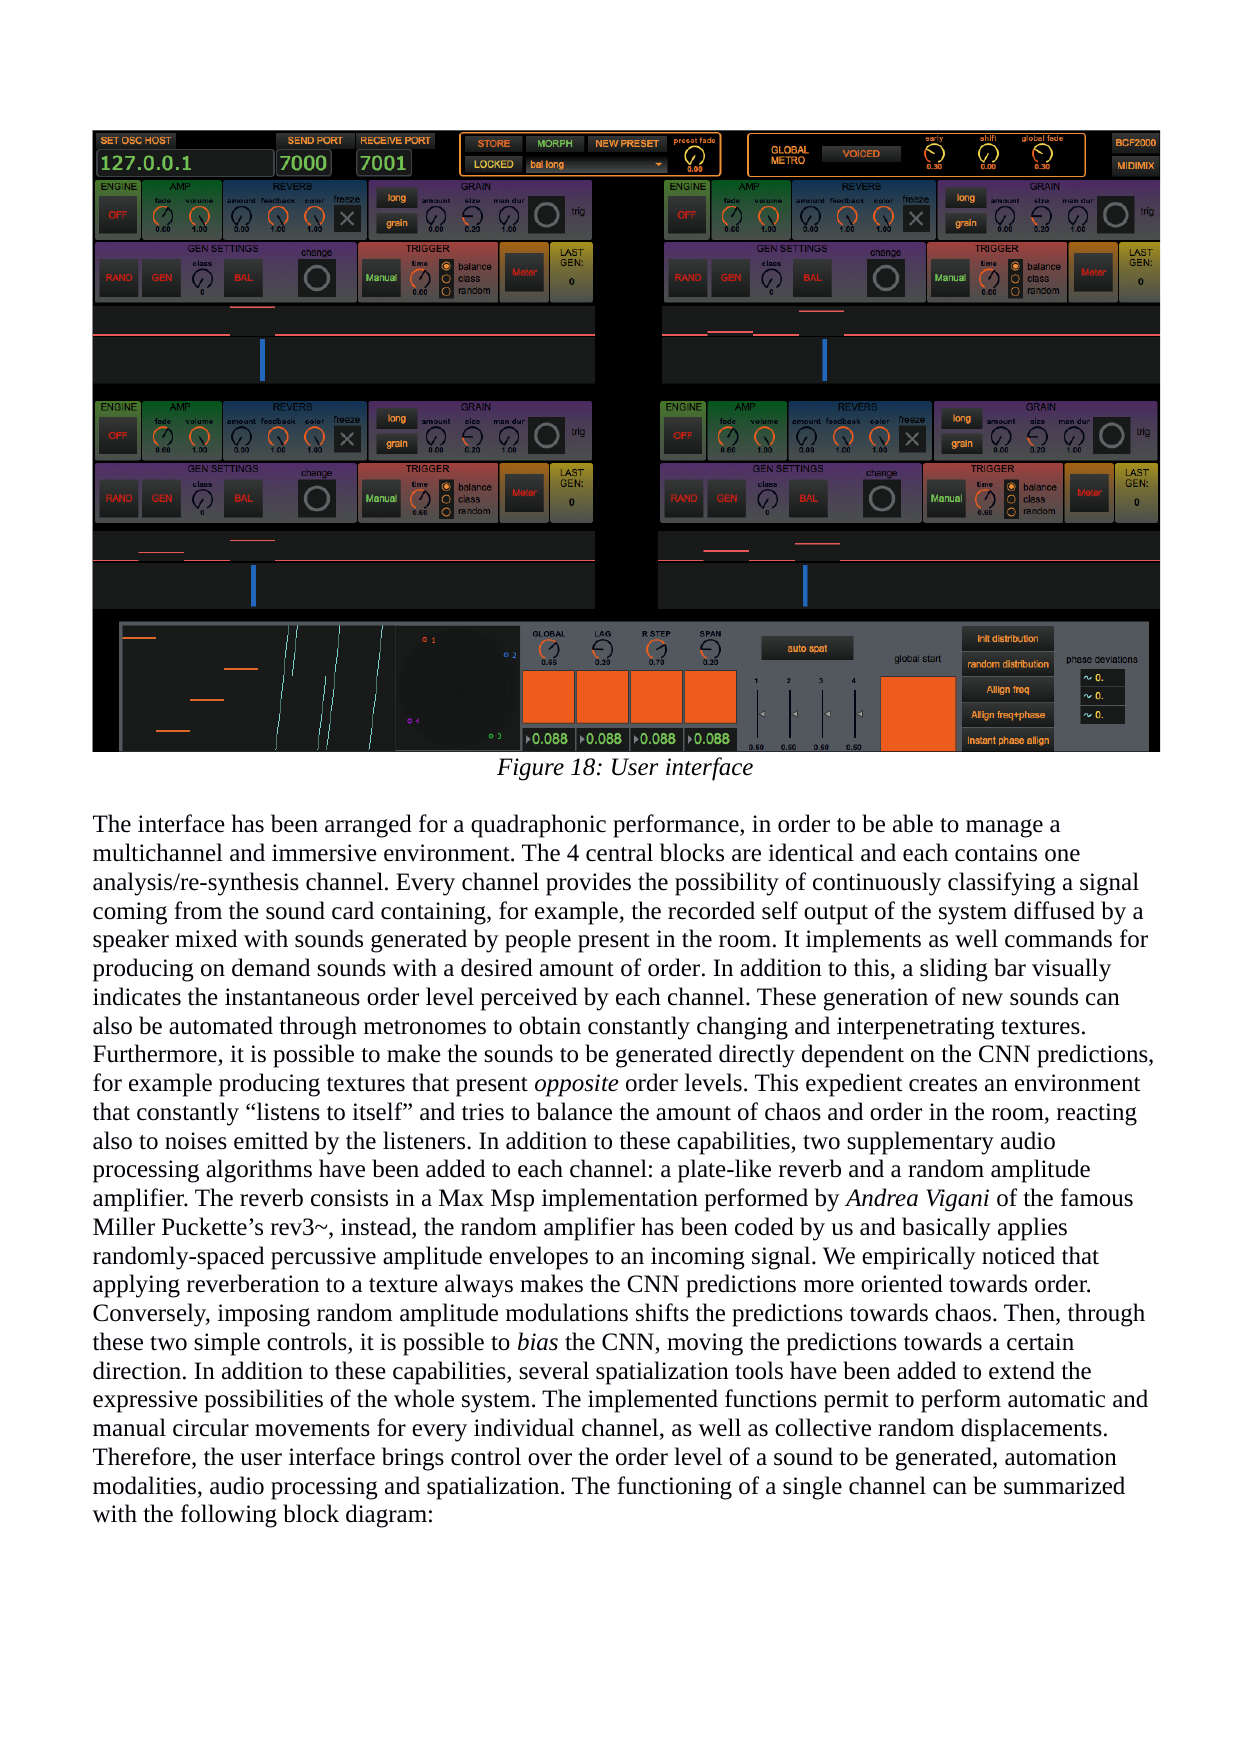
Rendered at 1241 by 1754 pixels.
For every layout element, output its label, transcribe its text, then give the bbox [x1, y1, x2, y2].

picture [92, 130, 1161, 752]
text Figure 18: User interface [92, 752, 1160, 781]
text The interface has been arranged for a quadraphonic performance, in order to be able to manage a multichannel and immersive environment. The 4 central blocks are identical and each contains one analysis/re-synthesis channel. Every channel provides the possibility of continuously classifying a signal coming from the sound card containing, for example, the recorded self output of the system diffused by a speaker mixed with sounds generated by people present in the room. It implements as well commands for producing on demand sounds with a desired amount of order. In addition to this, a sliding bar visually indicates the instantaneous order level perceived by each channel. These generation of new sounds can also be automated through metronomes to obtain constantly changing and interpenetrating textures. Furthermore, it is possible to make the sounds to be generated directly dependent on the CNN predictions, for example producing textures that present opposite order levels. This expedient creates an environment that constantly “listens to itself” and tries to balance the amount of chaos and order in the room, reacting also to noises emitted by the listeners. In addition to these capabilities, two supplementary audio processing algorithms have been added to each channel: a plate-like reverb and a random amplitude amplifier. The reverb consists in a Max Msp implementation performed by Andrea Vigani of the famous Miller Puckette’s rev3~, instead, the random amplifier has been coded by us and basically applies randomly-spaced percussive amplitude envelopes to an incoming signal. We empirically noticed that applying reverberation to a texture always makes the CNN predictions more oriented towards order. Conversely, imposing random amplitude modulations shifts the predictions towards chaos. Then, through these two simple controls, it is possible to bias the CNN, moving the predictions towards a certain direction. In addition to these capabilities, several spatialization tools have been added to extend the expressive possibilities of the whole system. The implemented functions permit to perform automatic and manual circular movements for every individual channel, as well as collective random displacements. Therefore, the user interface brings control over the order level of a sound to be generated, automation modalities, audio processing and spatialization. The functioning of a single channel can be summarized with the following block diagram: [92, 809, 1160, 1528]
